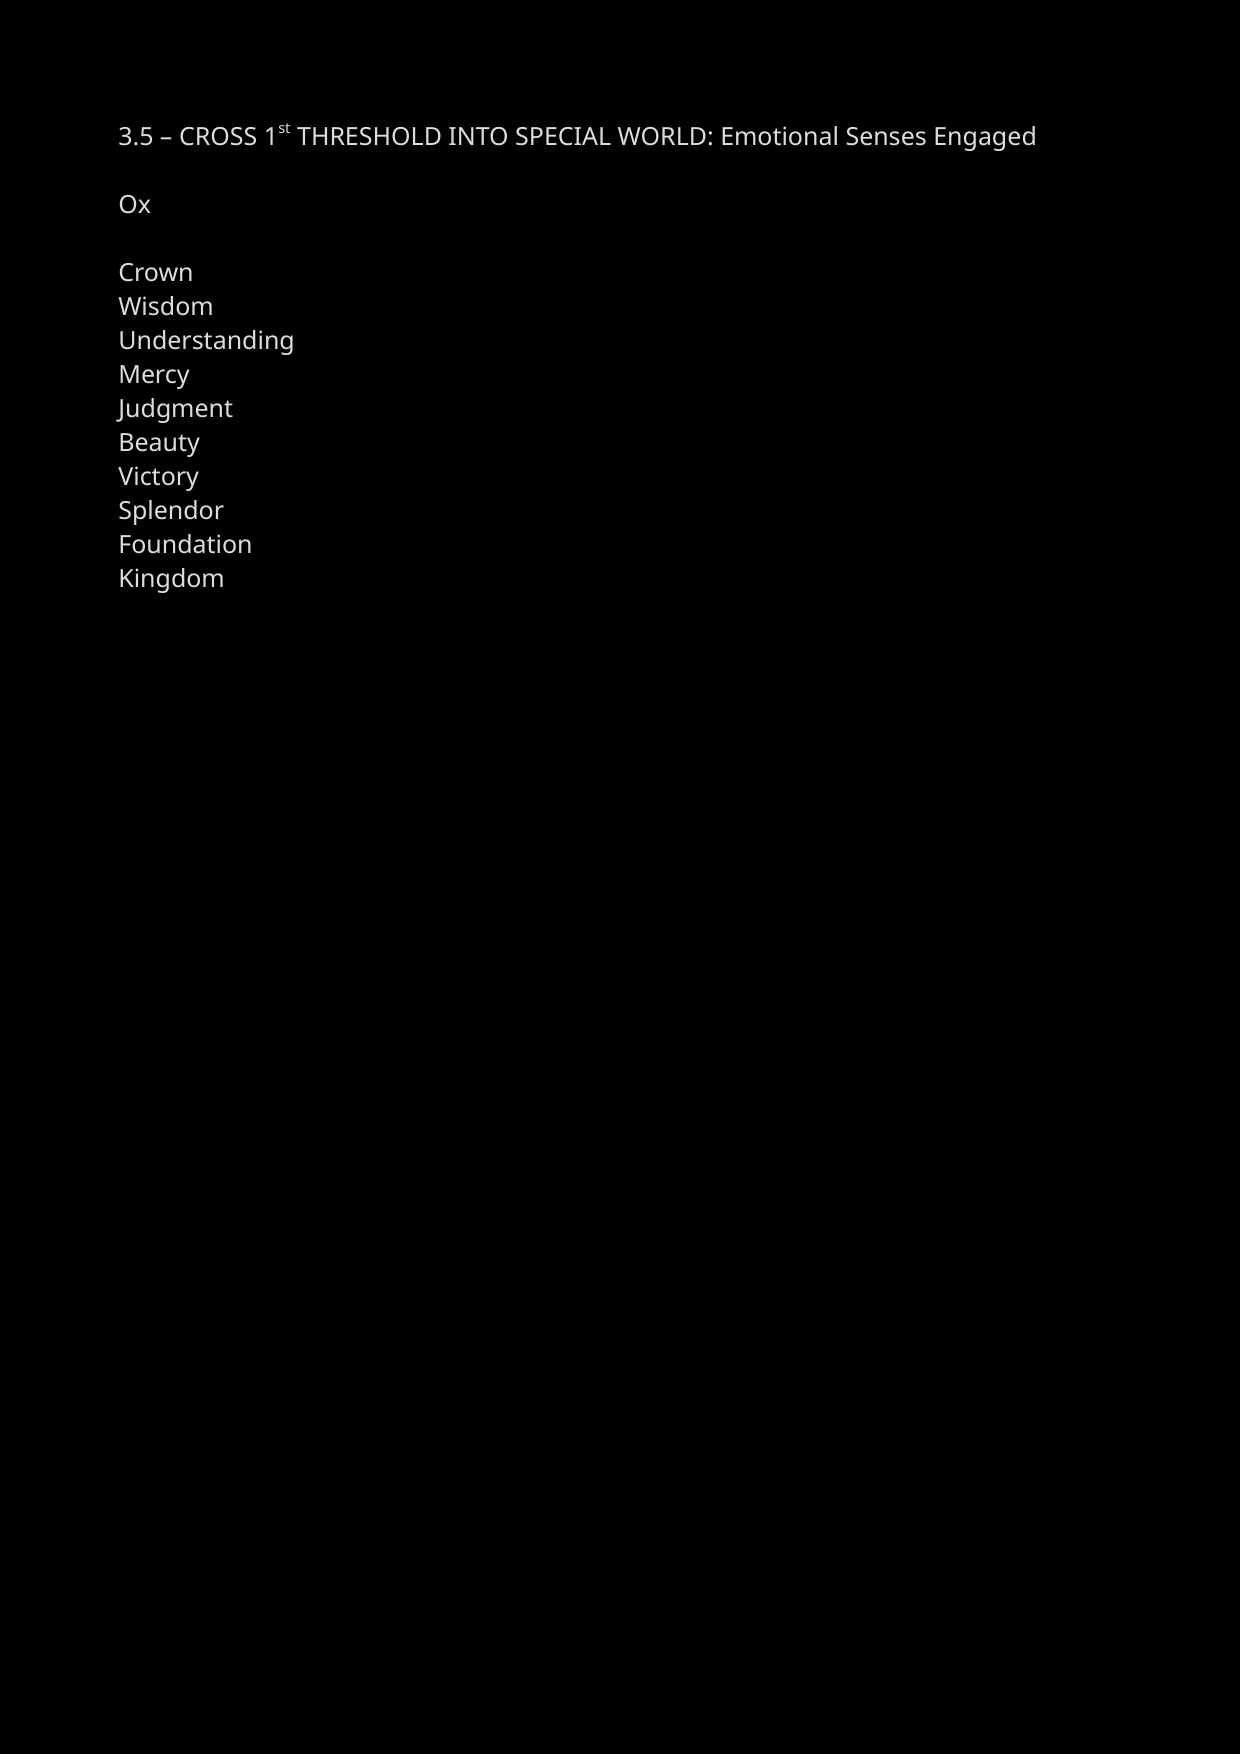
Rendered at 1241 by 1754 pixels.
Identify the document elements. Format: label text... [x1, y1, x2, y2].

text Victory [118, 459, 1122, 493]
text Ox [118, 186, 1122, 220]
text Foundation [118, 527, 1122, 561]
text Understanding [118, 322, 1122, 357]
text Crown [118, 254, 1122, 288]
text Wisdom [118, 288, 1122, 322]
text 3.5 – CROSS 1st THRESHOLD INTO SPECIAL WORLD: Emotional Senses Engaged [118, 118, 1122, 152]
text Splendor [118, 493, 1122, 527]
text Judgment [118, 391, 1122, 425]
text Kingdom [118, 561, 1122, 595]
text Mercy [118, 357, 1122, 391]
text Beauty [118, 425, 1122, 459]
